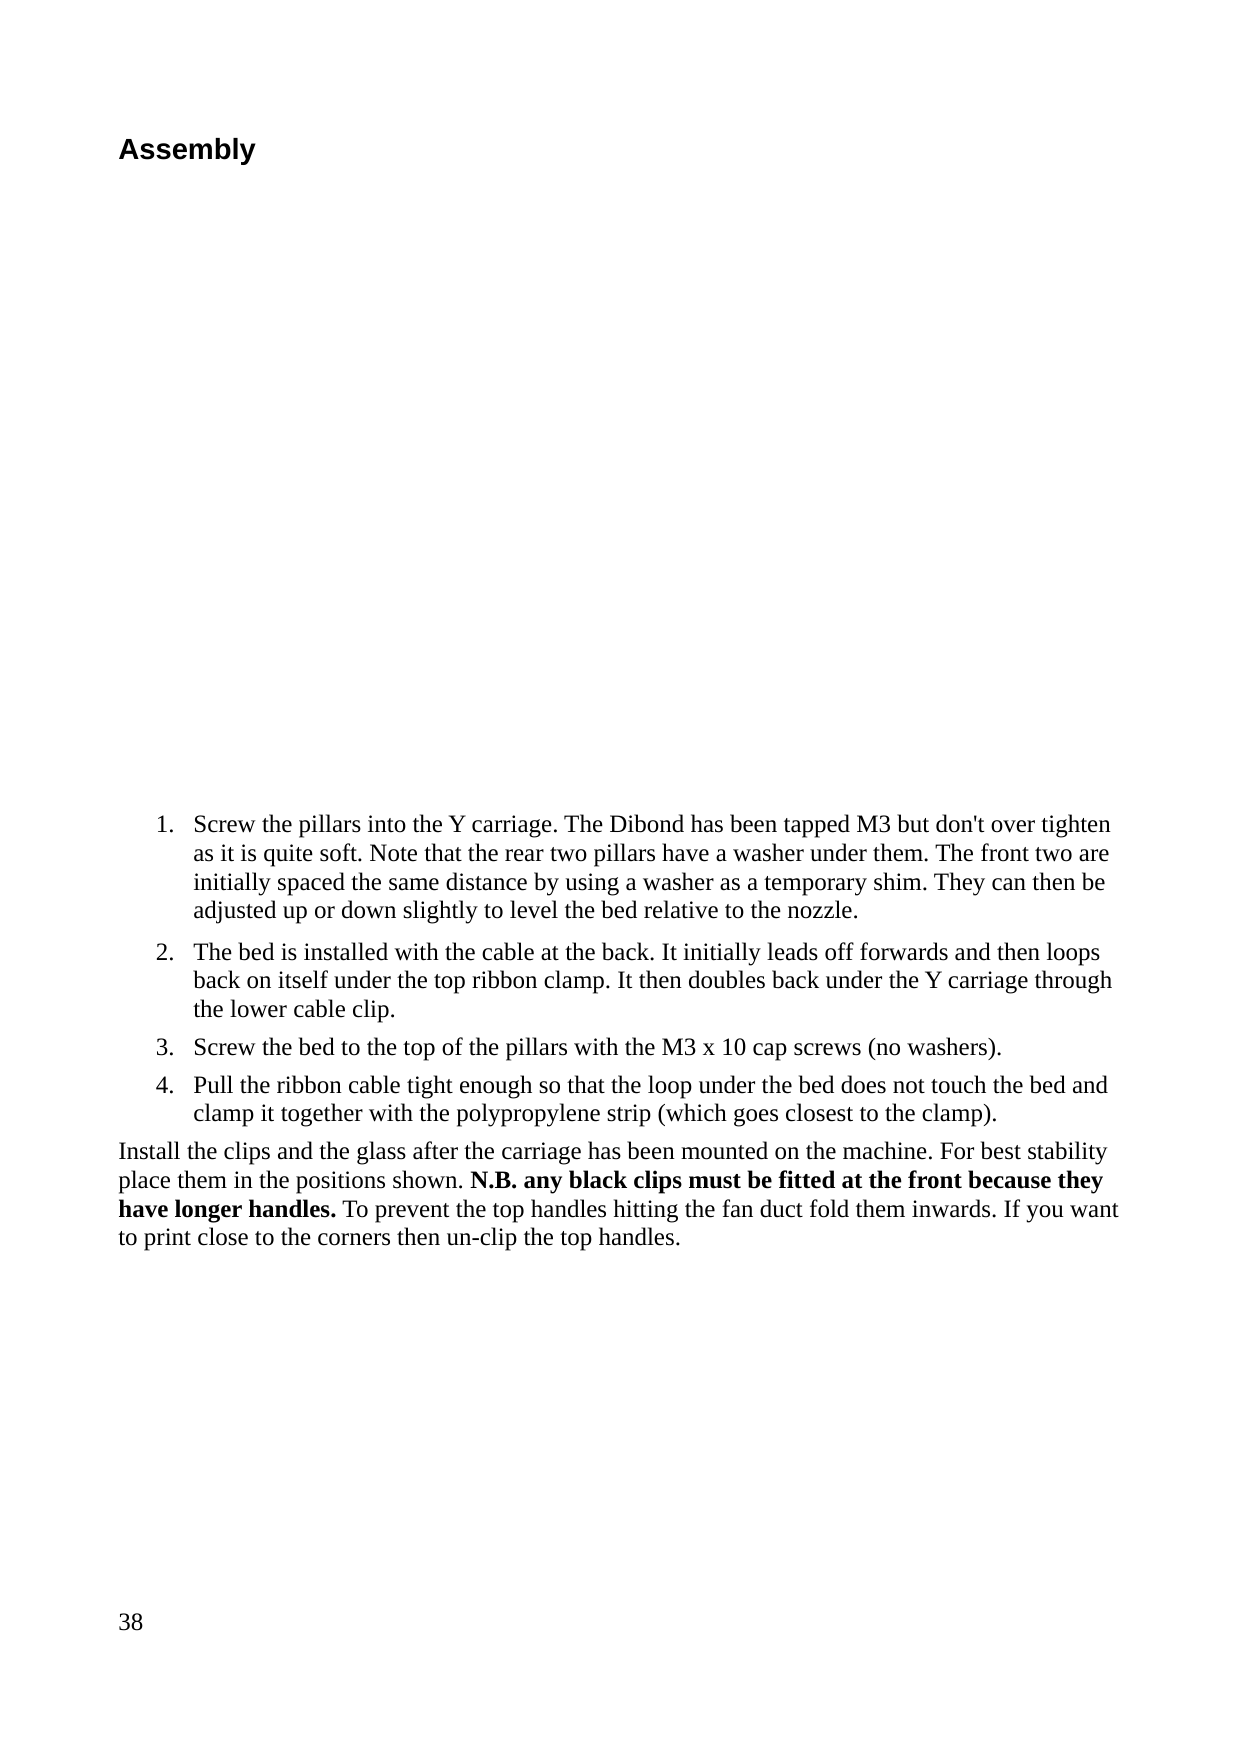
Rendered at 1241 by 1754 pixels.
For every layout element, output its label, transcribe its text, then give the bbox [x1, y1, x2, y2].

subtitle Assembly [118, 132, 1122, 165]
list Screw the pillars into the Y carriage. The Dibond has been tapped M3 but don't over tighten as it is quite soft. Note that the rear two pillars have a washer under them. The front two are initially spaced the same distance by using a washer as a temporary shim. They can then be adjusted up or down slightly to level the bed relative to the nozzle. [156, 809, 1122, 924]
text Install the clips and the glass after the carriage has been mounted on the machine. For best stability place them in the positions shown. N.B. any black clips must be fitted at the front because they have longer handles. To prevent the top handles hitting the fan duct fold them inwards. If you want to print close to the corners then un-clip the top handles. [118, 1136, 1122, 1251]
list Screw the bed to the top of the pillars with the M3 x 10 cap screws (no washers). [156, 1032, 1122, 1061]
list Pull the ribbon cable tight enough so that the loop under the bed does not touch the bed and clamp it together with the polypropylene strip (which goes closest to the clamp). [156, 1070, 1122, 1127]
list The bed is installed with the cable at the back. It initially leads off forwards and then loops back on itself under the top ribbon clamp. It then doubles back under the Y carriage through the lower cable clip. [156, 937, 1122, 1023]
